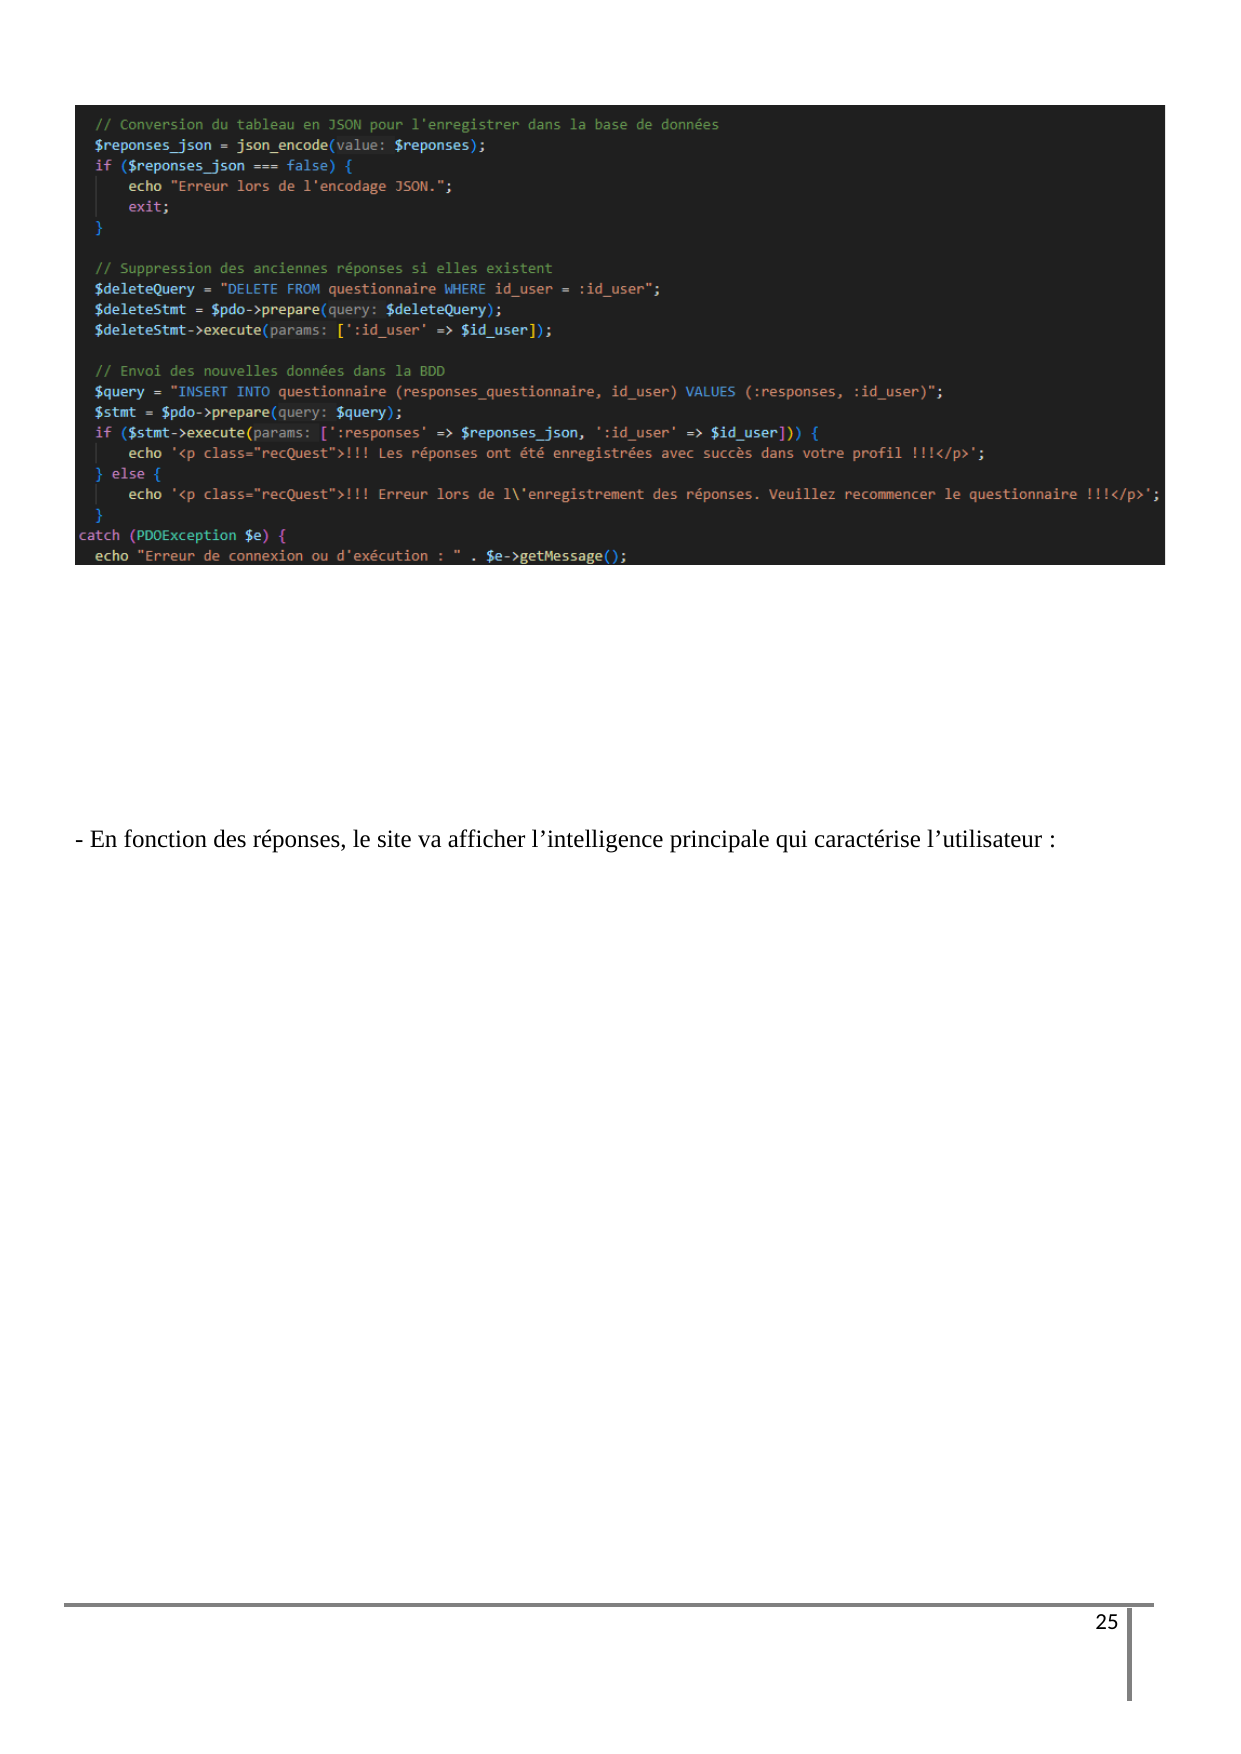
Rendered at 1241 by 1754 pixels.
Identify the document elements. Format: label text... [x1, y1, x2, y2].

picture [75, 105, 1166, 565]
text - En fonction des réponses, le site va afficher l’intelligence principale qui caractérise l’utilisateur : [75, 824, 1165, 852]
